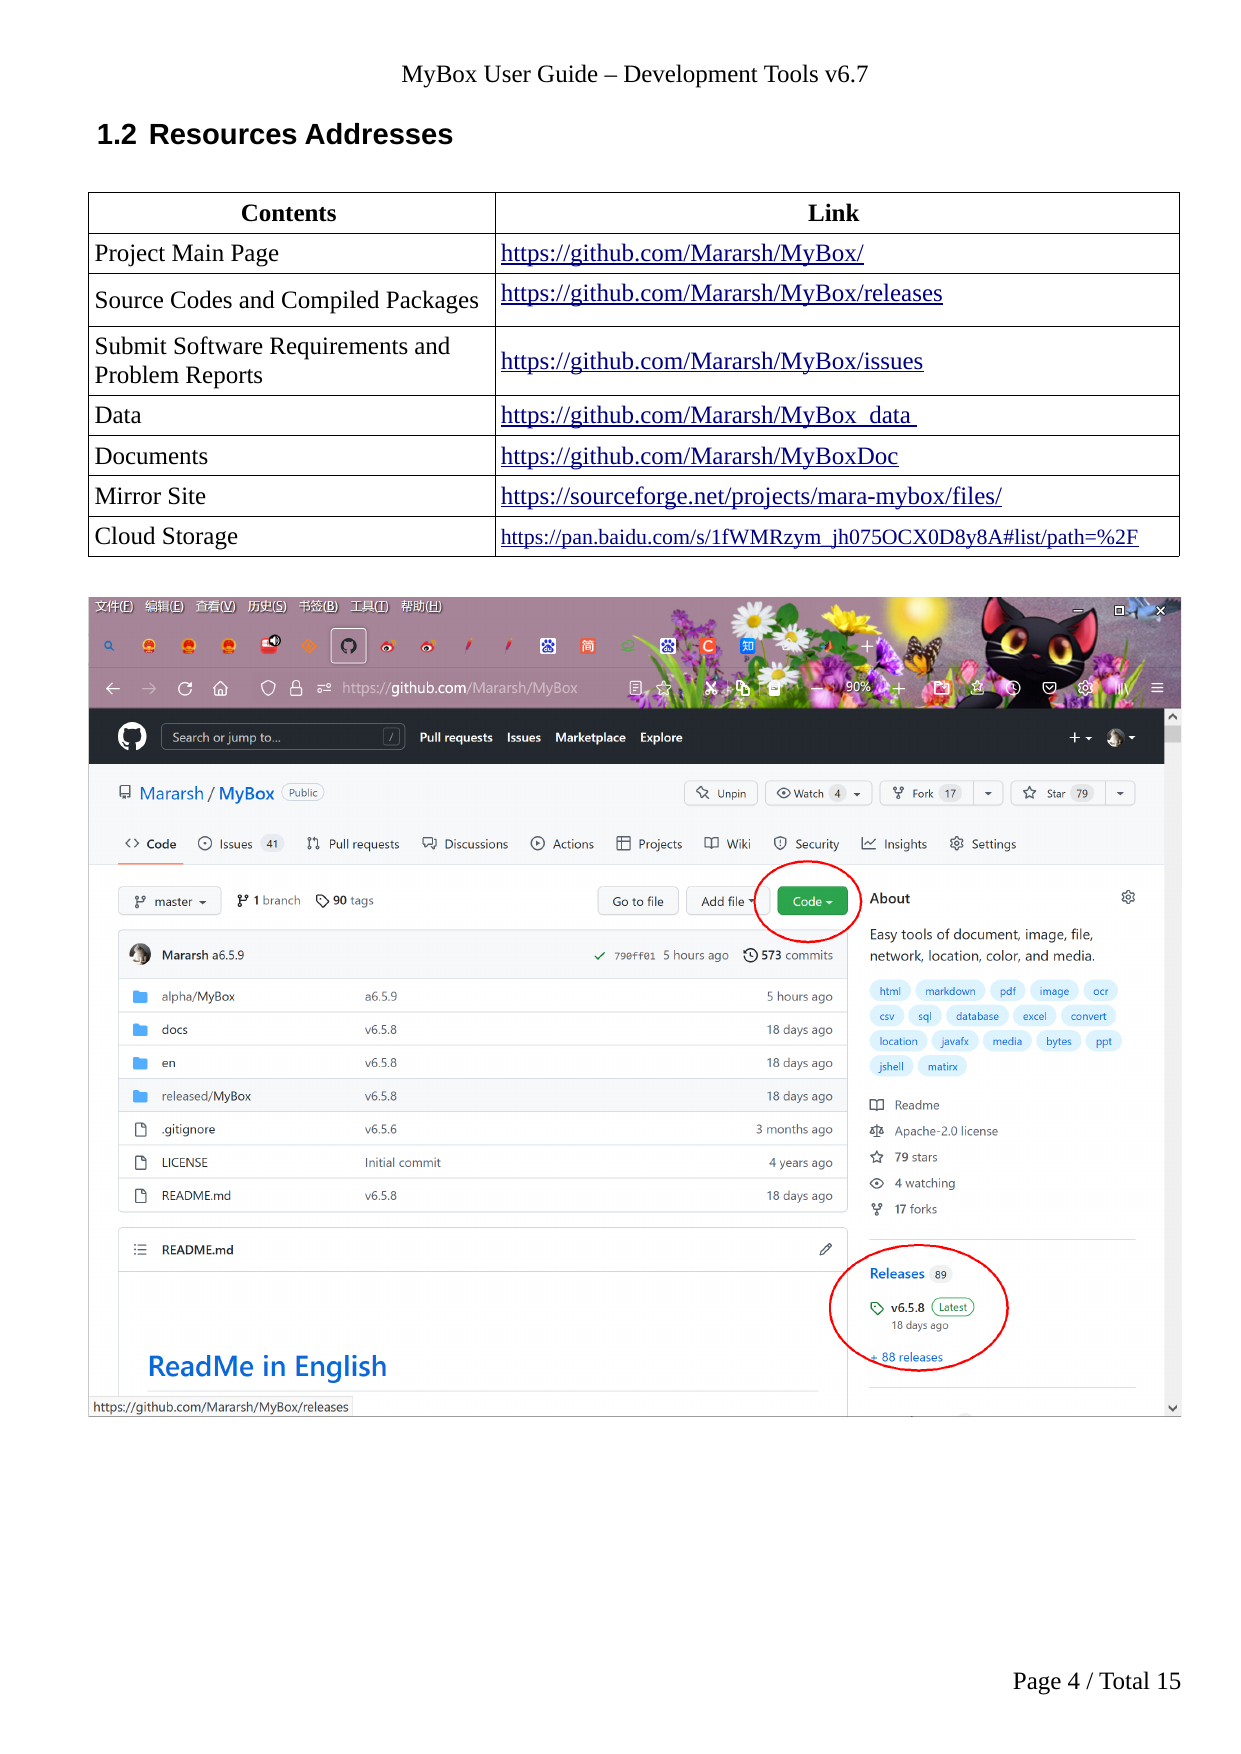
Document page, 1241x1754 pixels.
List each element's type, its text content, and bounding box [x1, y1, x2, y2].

table_cell Data [89, 396, 495, 435]
table_cell https://sourceforge.net/projects/mara-mybox/files/ [496, 476, 1179, 516]
table_cell Mirror Site [89, 476, 495, 516]
table_cell https://github.com/Mararsh/MyBoxDoc [496, 436, 1179, 475]
table_cell Project Main Page [89, 234, 495, 273]
table_cell Submit Software Requirements and Problem Reports [89, 327, 495, 394]
table_cell Cloud Storage [89, 517, 495, 556]
table_cell https://github.com/Mararsh/MyBox/issues [496, 327, 1179, 394]
table_cell https://github.com/Mararsh/MyBox_data [496, 396, 1179, 435]
table_header Contents [89, 193, 495, 232]
table_header Link [496, 193, 1179, 232]
subtitle Resources Addresses [88, 117, 1181, 151]
picture [88, 597, 1182, 1417]
table_cell https://github.com/Mararsh/MyBox/ [496, 234, 1179, 273]
table_cell Documents [89, 436, 495, 475]
table_cell https://pan.baidu.com/s/1fWMRzym_jh075OCX0D8y8A#list/path=%2F [496, 517, 1179, 556]
table_cell Source Codes and Compiled Packages [89, 274, 495, 326]
table_cell https://github.com/Mararsh/MyBox/releases [496, 274, 1179, 326]
